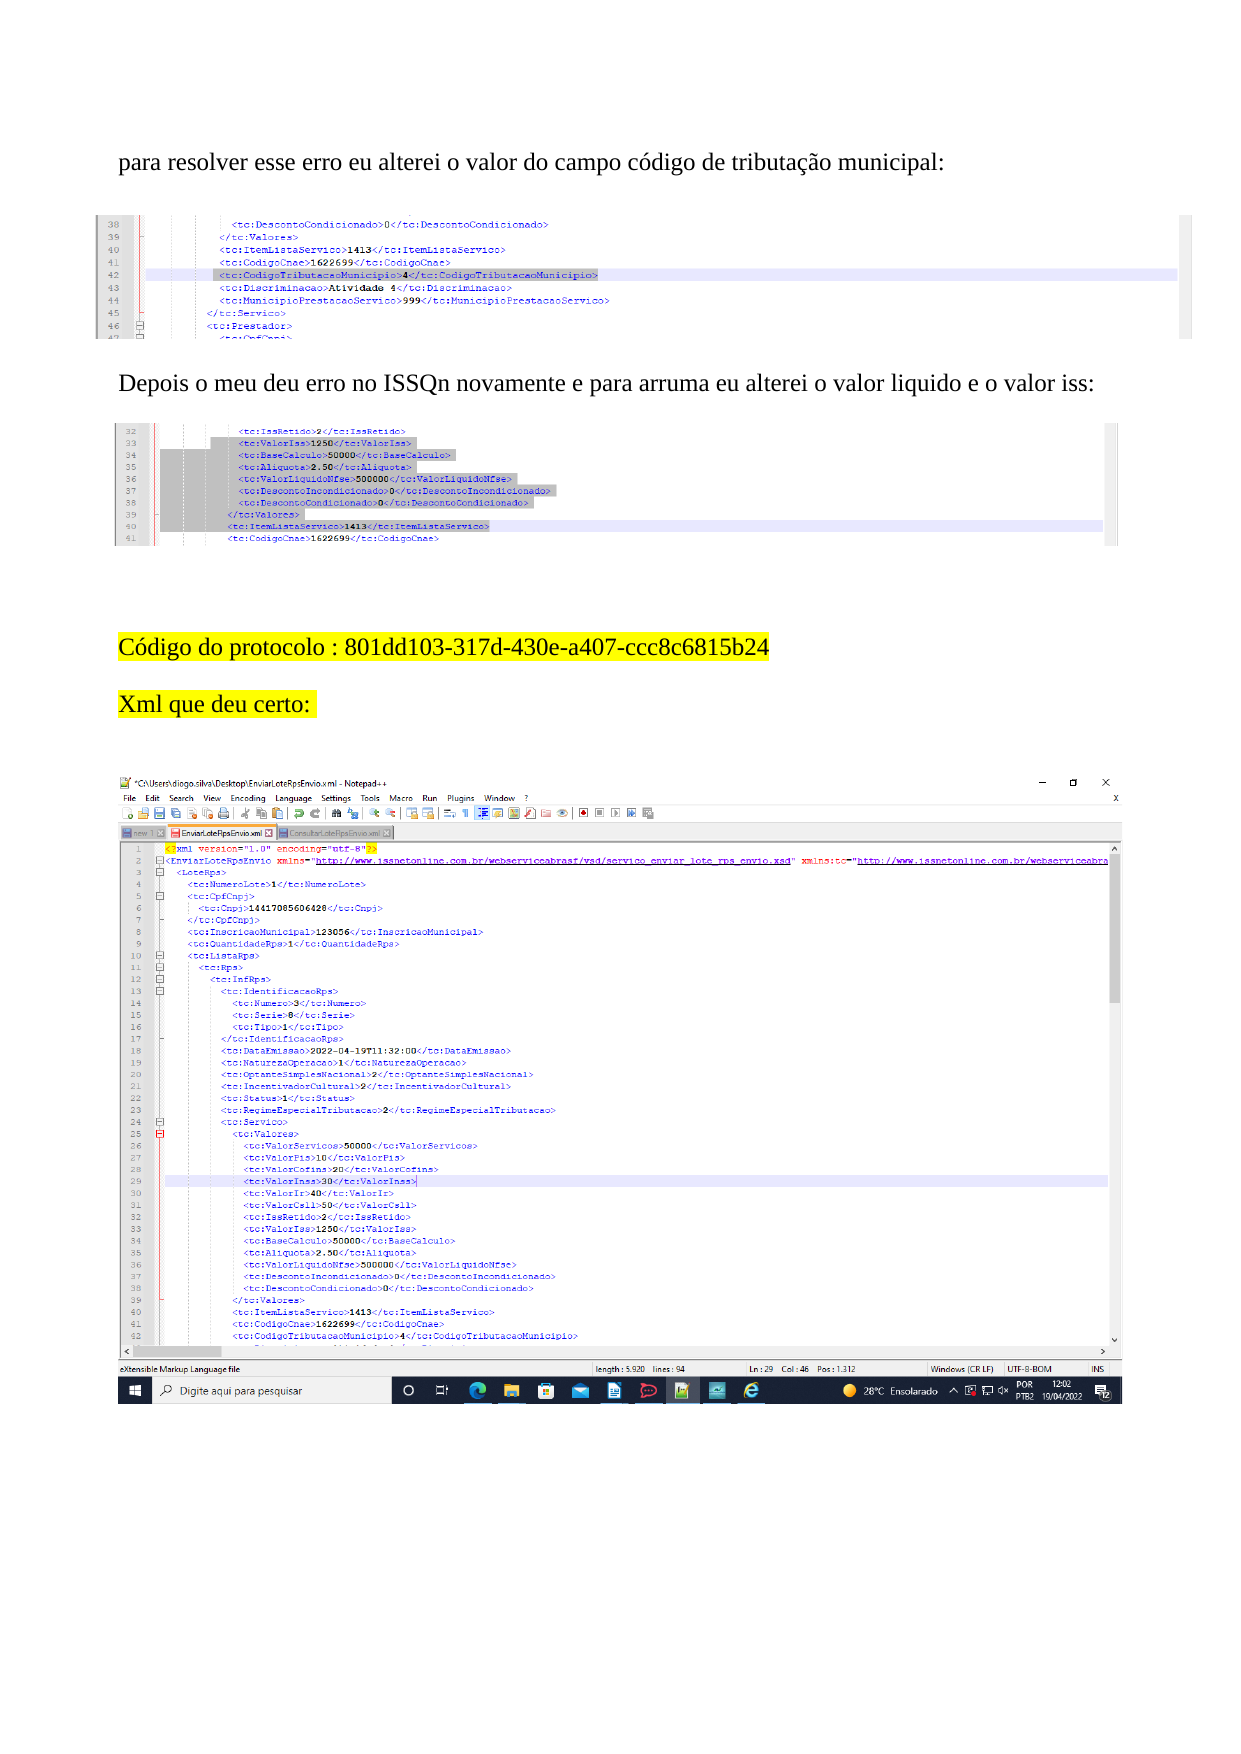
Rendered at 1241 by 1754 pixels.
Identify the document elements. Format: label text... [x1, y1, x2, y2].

picture [113, 423, 1118, 546]
list Depois o meu deu erro no ISSQn novamente e para arruma eu alterei o valor liquido e o valor iss: [118, 368, 1122, 396]
list para resolver esse erro eu alterei o valor do campo código de tributação municipal: [118, 147, 1122, 176]
picture [94, 215, 1193, 339]
list Xml que deu certo: [118, 689, 1122, 718]
list Código do protocolo : 801dd103-317d-430e-a407-ccc8c6815b24 [118, 632, 1122, 661]
picture [118, 775, 1123, 1404]
